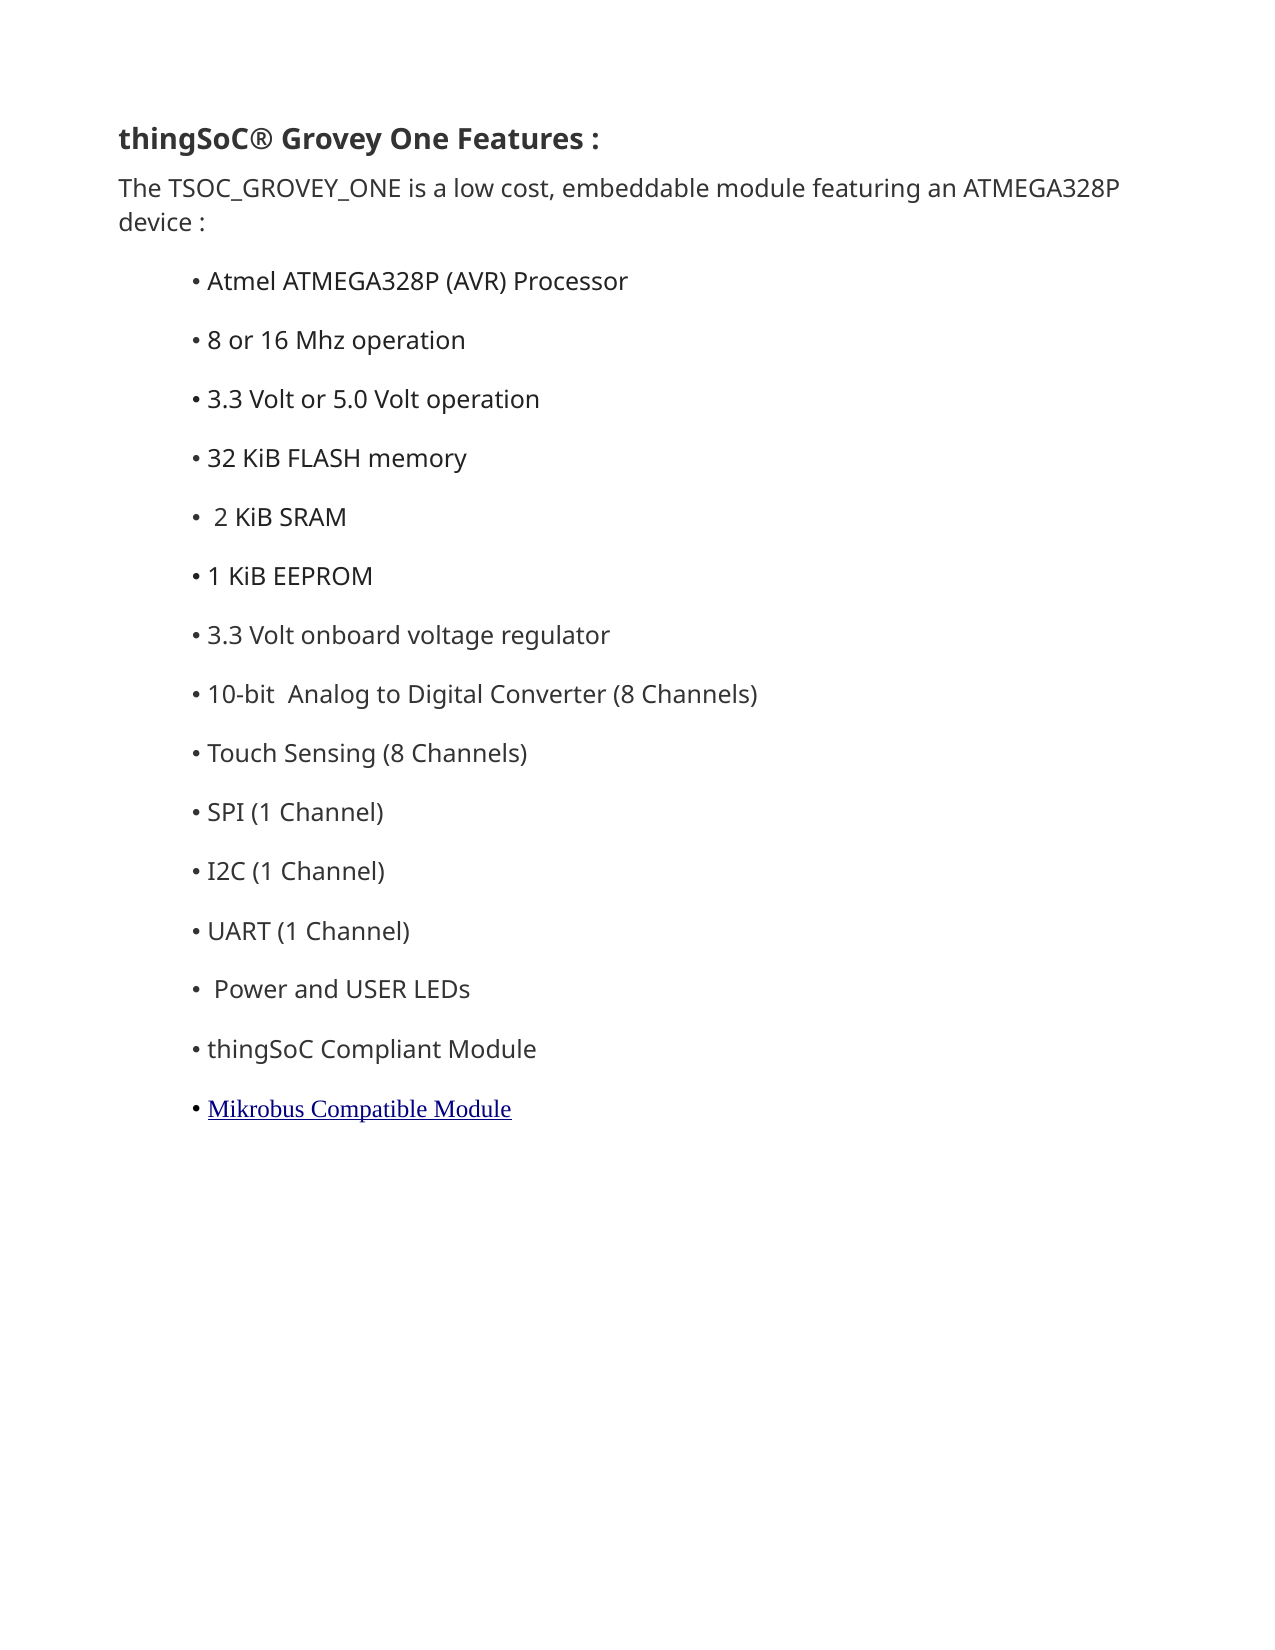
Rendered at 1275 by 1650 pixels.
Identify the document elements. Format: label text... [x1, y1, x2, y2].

text The TSOC_GROVEY_ONE is a low cost, embeddable module featuring an ATMEGA328P device : [118, 170, 1157, 238]
list 3.3 Volt or 5.0 Volt operation [118, 382, 1157, 416]
list 32 KiB FLASH memory [118, 441, 1157, 475]
list UART (1 Channel) [118, 913, 1157, 947]
list Touch Sensing (8 Channels) [118, 736, 1157, 770]
list 8 or 16 Mhz operation [118, 322, 1157, 357]
list Mikrobus Compatible Module [118, 1090, 1157, 1124]
list 2 KiB SRAM [118, 500, 1157, 534]
list 3.3 Volt onboard voltage regulator [118, 618, 1157, 652]
list SPI (1 Channel) [118, 795, 1157, 829]
text thingSoC® Grovey One Features : [118, 118, 1157, 158]
list 1 KiB EEPROM [118, 559, 1157, 593]
list thingSoC Compliant Module [118, 1031, 1157, 1065]
list 10-bit Analog to Digital Converter (8 Channels) [118, 677, 1157, 711]
list I2C (1 Channel) [118, 854, 1157, 888]
list Power and USER LEDs [118, 972, 1157, 1006]
list Atmel ATMEGA328P (AVR) Processor [118, 263, 1157, 297]
